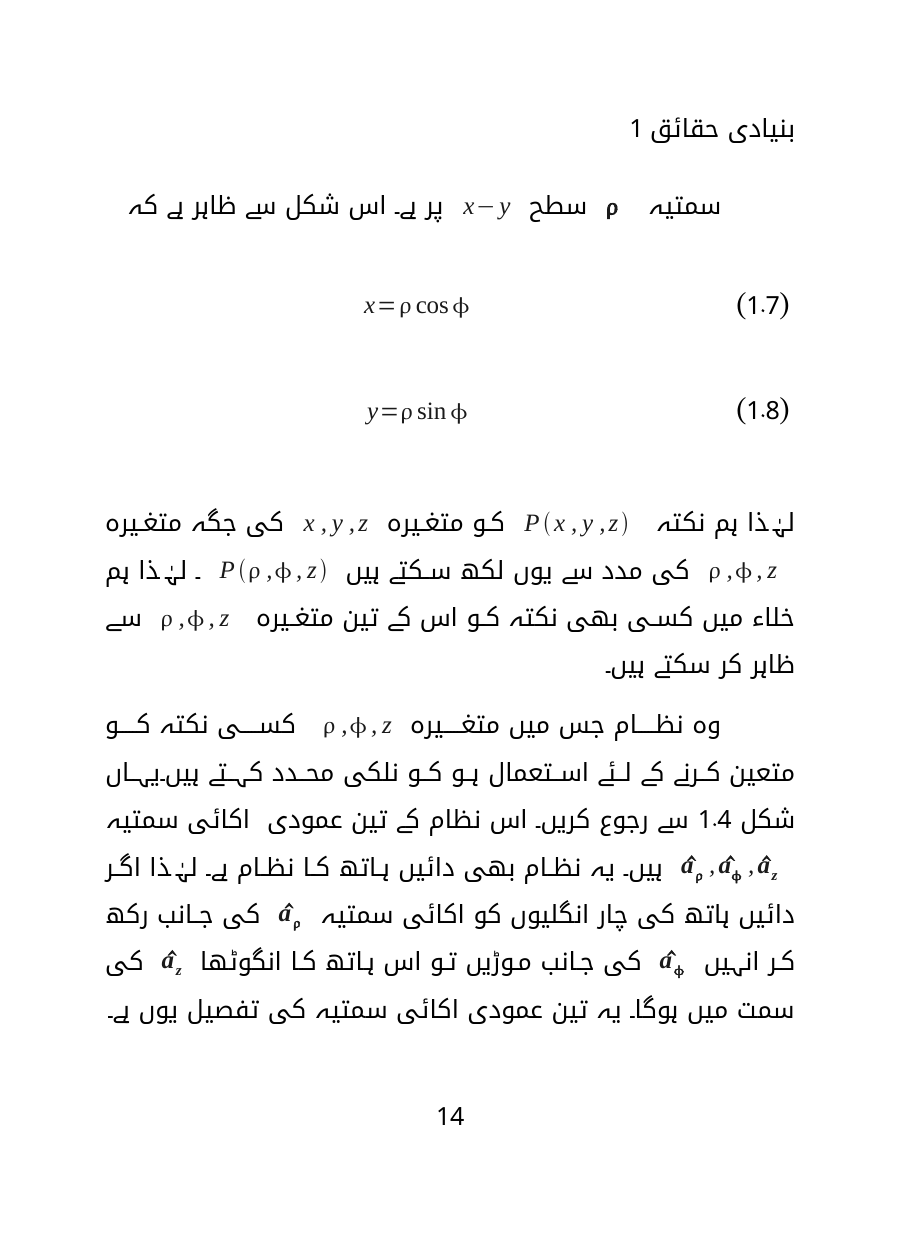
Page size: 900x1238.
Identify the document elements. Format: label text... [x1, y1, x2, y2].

table_header (1.7) [718, 276, 795, 348]
text وہ نظام جس میں متغیرہ کسی نکتہ کو متعین کرنے کے لئے استعمال ہو کو نلکی محدد کہتے ہیں۔یہاں شکل 1.4 سے رجوع کریں۔ اس نظام کے تین عمودی اکائی سمتیہ ہیں۔ یہ نظام بھی دائیں ہاتھ کا نظام ہے۔ لہٰذا اگر دائیں ہاتھ کی چار انگلیوں کو اکائی سمتیہکی جانب رکھ کر انہیںکی جانب موڑیں تو اس ہاتھ کا انگوٹھاکی سمت میں ہوگا۔ یہ تین عمودی اکائی سمتیہ کی تفصیل یوں ہے۔ [105, 702, 795, 1033]
table_header [105, 382, 718, 453]
text لہٰذا ہم نکتہ کو متغیرہکی جگہ متغیرہکی مدد سے یوں لکھ سکتے ہیں۔ لہٰذا ہم خلاء میں کسی بھی نکتہ کو اس کے تین متغیرہ سے ظاہر کر سکتے ہیں۔ [105, 500, 795, 689]
table_header (1.8) [718, 382, 795, 453]
table_header [105, 276, 718, 348]
text سمتیہ سطحپر ہے۔ اس شکل سے ظاہر ہے کہ [105, 182, 795, 230]
